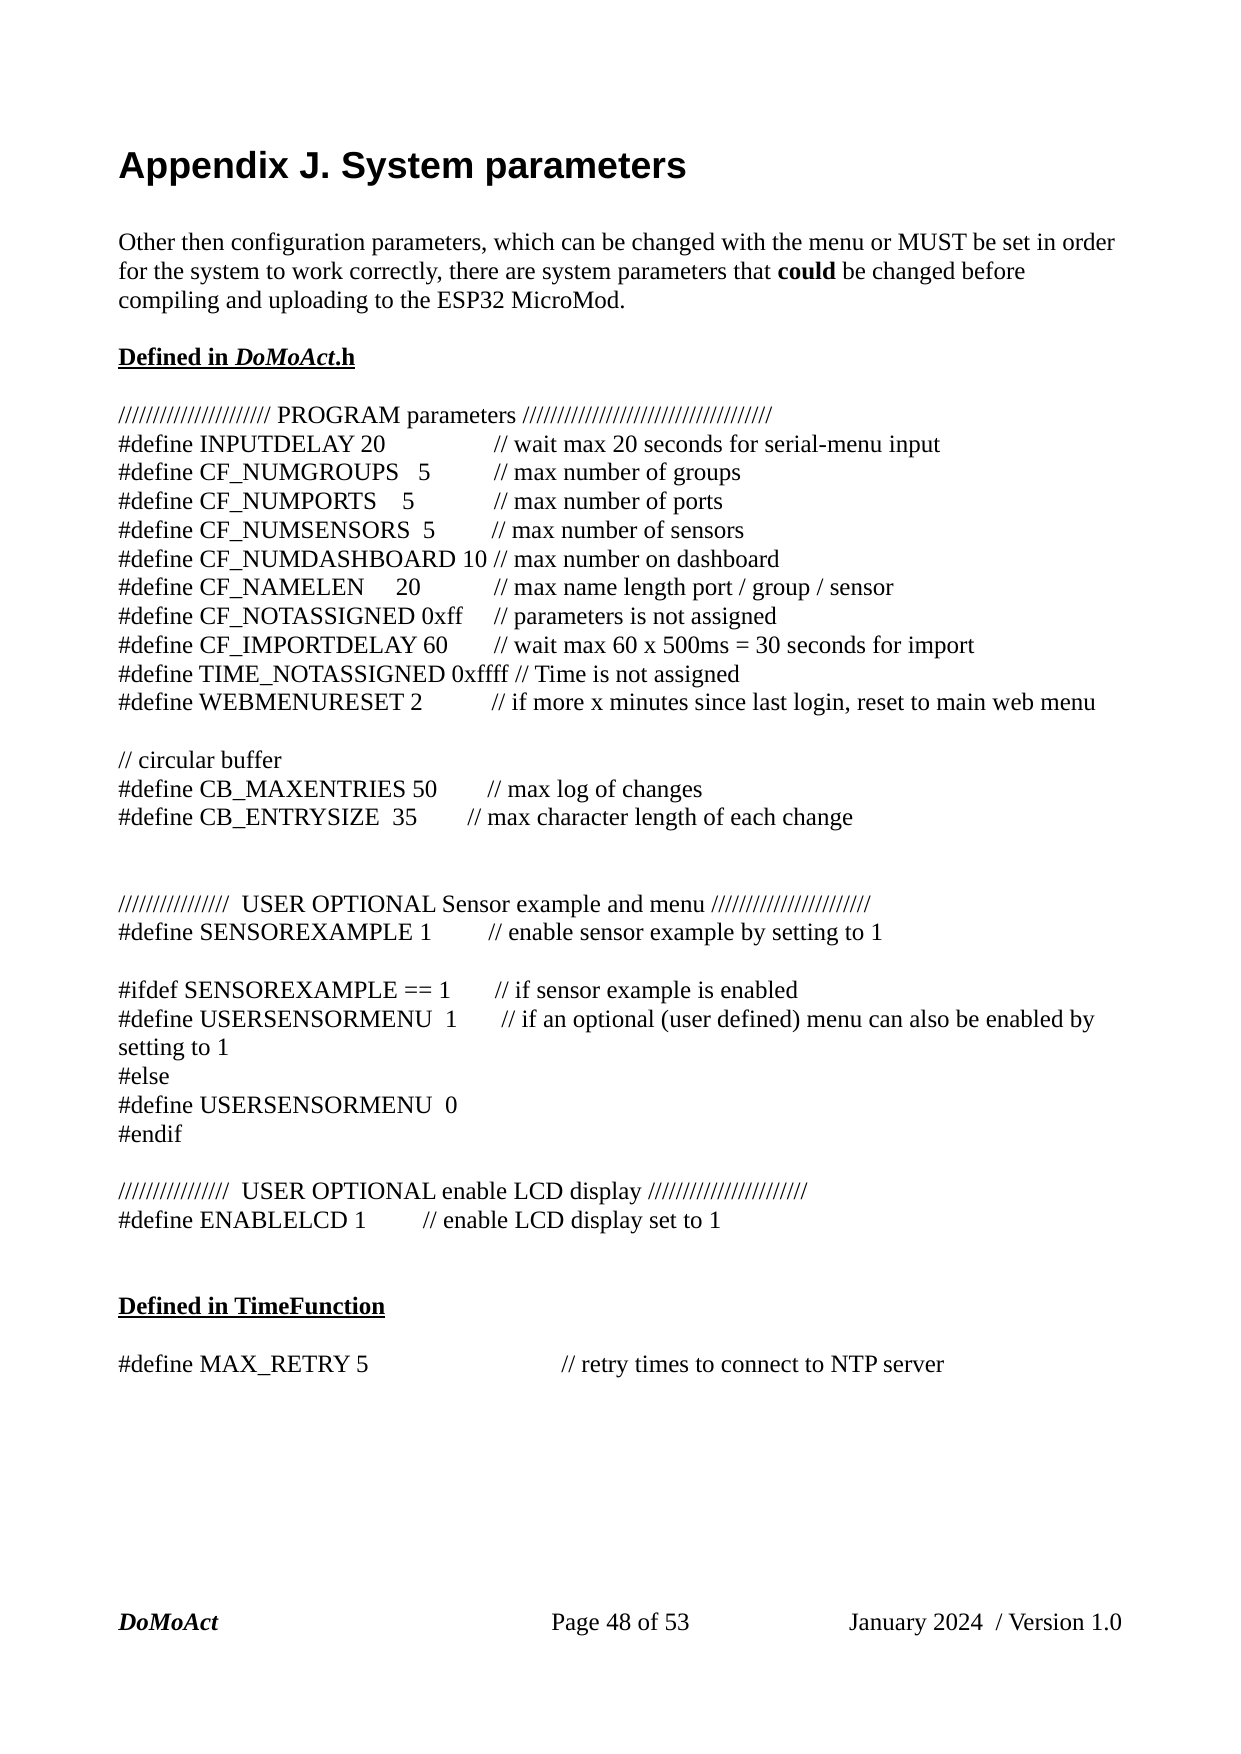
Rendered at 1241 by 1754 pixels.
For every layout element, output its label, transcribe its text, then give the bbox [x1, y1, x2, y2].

subtitle Appendix J. System parameters [118, 143, 1122, 186]
text #define CF_NUMDASHBOARD 10 // max number on dashboard [118, 544, 1122, 572]
text // circular buffer [118, 745, 1122, 774]
text #else [118, 1061, 1122, 1090]
text #define INPUTDELAY 20 // wait max 20 seconds for serial-menu input [118, 429, 1122, 457]
text //////////////// USER OPTIONAL enable LCD display /////////////////////// [118, 1176, 1122, 1205]
text #define MAX_RETRY 5 // retry times to connect to NTP server [118, 1349, 1122, 1377]
text #define CB_ENTRYSIZE 35 // max character length of each change [118, 802, 1122, 831]
text #define CF_IMPORTDELAY 60 // wait max 60 x 500ms = 30 seconds for import [118, 630, 1122, 659]
text #define CF_NAMELEN 20 // max name length port / group / sensor [118, 572, 1122, 601]
text #define CF_NUMSENSORS 5 // max number of sensors [118, 515, 1122, 544]
text #define CB_MAXENTRIES 50 // max log of changes [118, 774, 1122, 802]
text #define USERSENSORMENU 1 // if an optional (user defined) menu can also be enabled by setting to 1 [118, 1004, 1122, 1061]
text //////////////// USER OPTIONAL Sensor example and menu /////////////////////// [118, 889, 1122, 917]
text Other then configuration parameters, which can be changed with the menu or MUST be set in order for the system to work correctly, there are system parameters that could be changed before compiling and uploading to the ESP32 MicroMod. [118, 227, 1122, 314]
text #define CF_NUMGROUPS 5 // max number of groups [118, 457, 1122, 486]
text #endif [118, 1119, 1122, 1147]
text Defined in DoMoAct.h [118, 342, 1122, 371]
text #define SENSOREXAMPLE 1 // enable sensor example by setting to 1 [118, 917, 1122, 946]
text ////////////////////// PROGRAM parameters //////////////////////////////////// [118, 400, 1122, 429]
text #define ENABLELCD 1 // enable LCD display set to 1 [118, 1205, 1122, 1234]
text #define WEBMENURESET 2 // if more x minutes since last login, reset to main web menu [118, 687, 1122, 716]
text #define TIME_NOTASSIGNED 0xffff // Time is not assigned [118, 659, 1122, 687]
text Defined in TimeFunction [118, 1291, 1122, 1320]
text #define CF_NOTASSIGNED 0xff // parameters is not assigned [118, 601, 1122, 630]
text #ifdef SENSOREXAMPLE == 1 // if sensor example is enabled [118, 975, 1122, 1004]
text #define USERSENSORMENU 0 [118, 1090, 1122, 1119]
text #define CF_NUMPORTS 5 // max number of ports [118, 486, 1122, 515]
